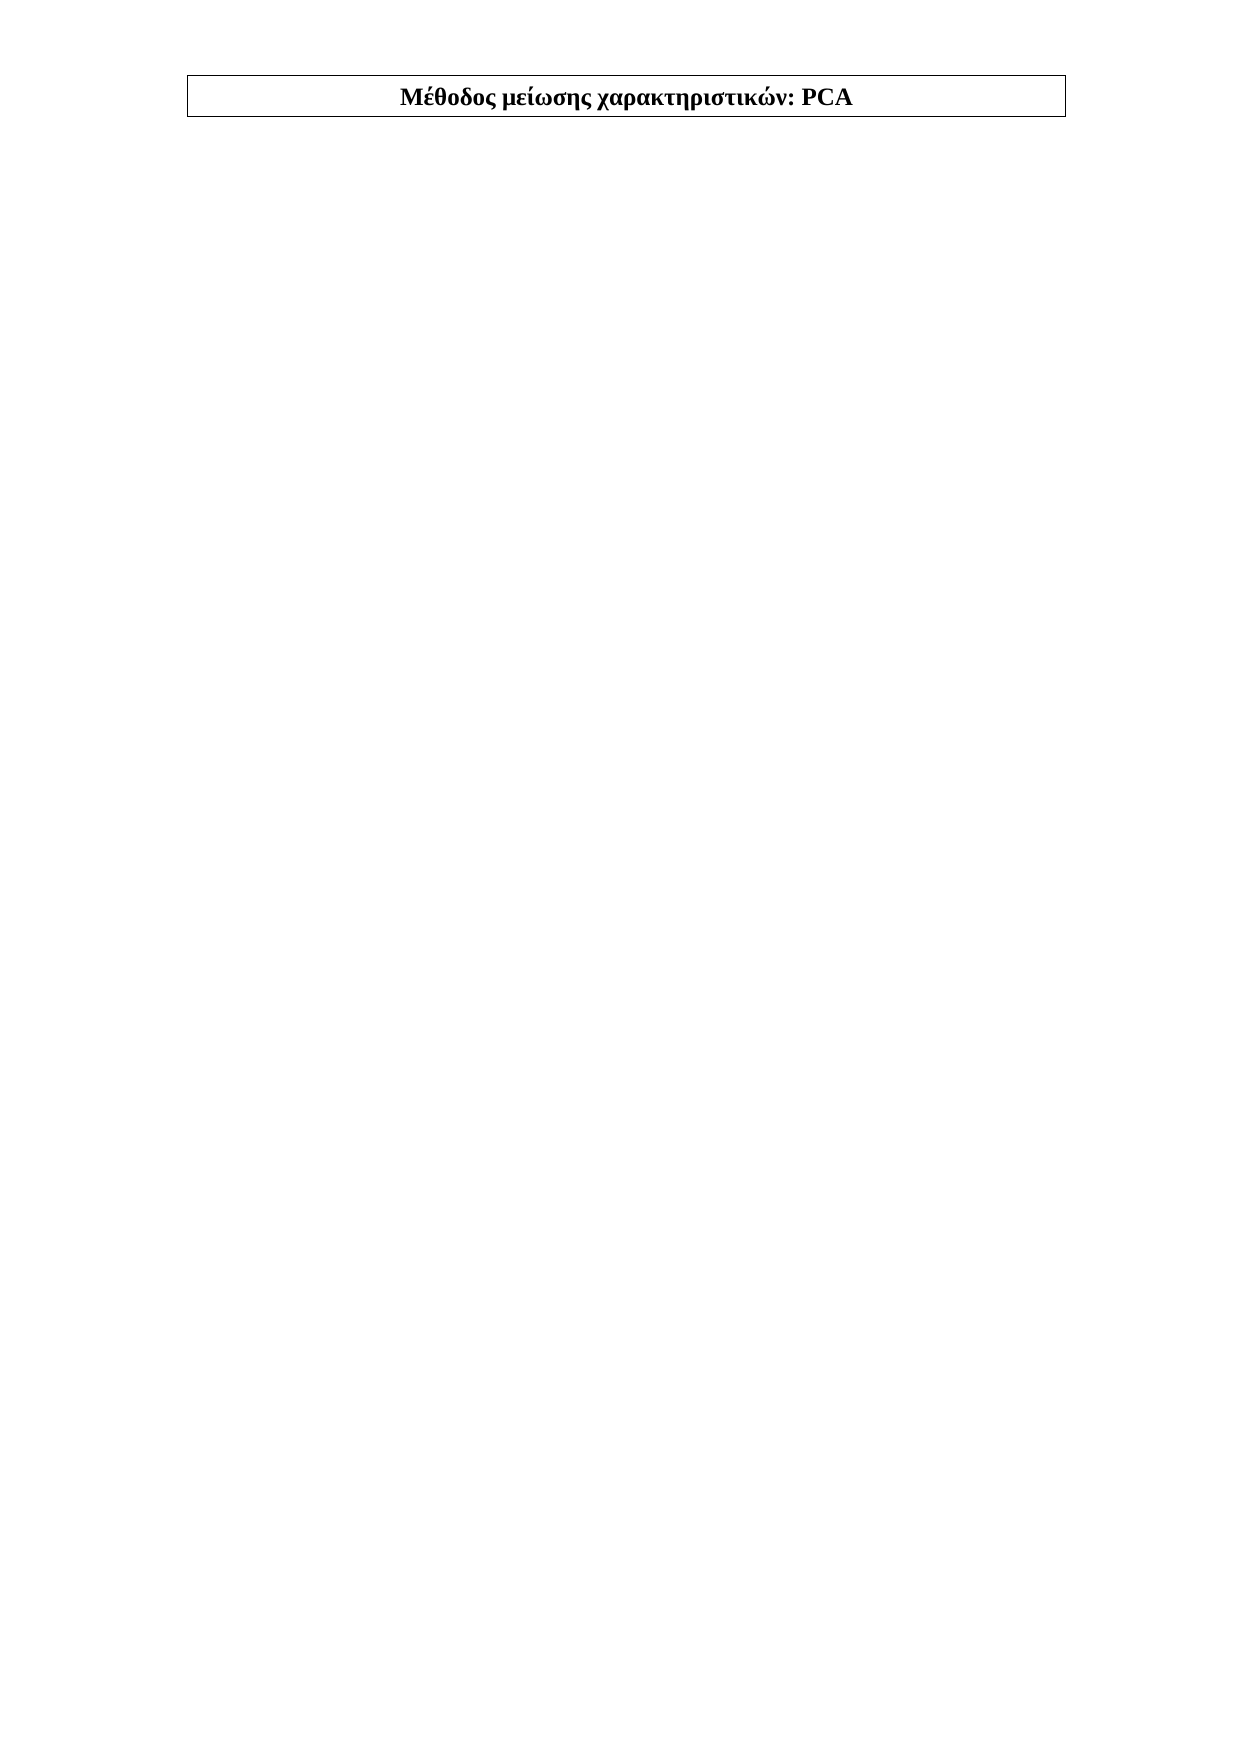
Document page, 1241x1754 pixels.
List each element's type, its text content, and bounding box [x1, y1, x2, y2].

table_header Μέθοδος μείωσης χαρακτηριστικών: PCA [188, 76, 1065, 116]
